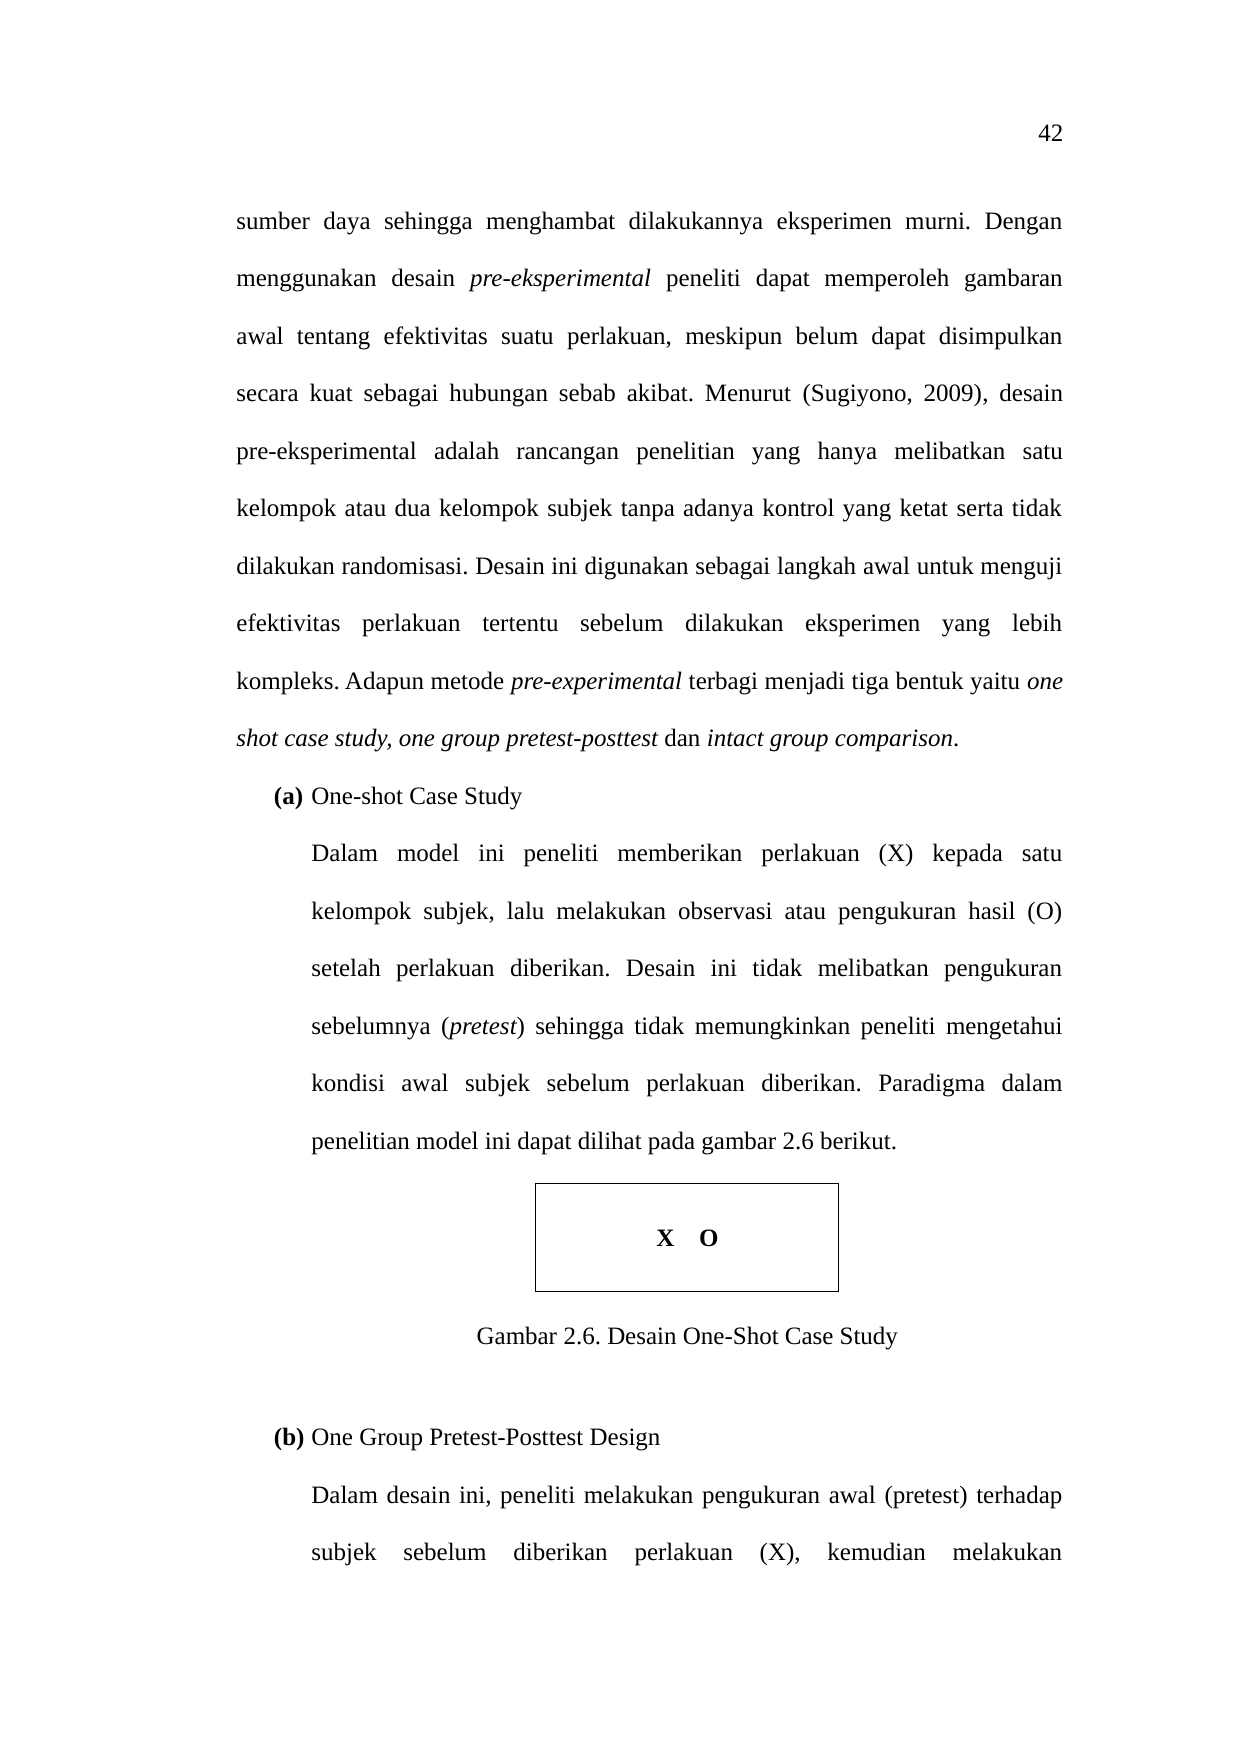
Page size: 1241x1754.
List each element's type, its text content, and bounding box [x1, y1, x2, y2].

list X O [544, 1223, 830, 1252]
text sumber daya sehingga menghambat dilakukannya eksperimen murni. Dengan menggunakan desain pre-eksperimental peneliti dapat memperoleh gambaran awal tentang efektivitas suatu perlakuan, meskipun belum dapat disimpulkan secara kuat sebagai hubungan sebab akibat. Menurut (Sugiyono, 2009), desain pre-eksperimental adalah rancangan penelitian yang hanya melibatkan satu kelompok atau dua kelompok subjek tanpa adanya kontrol yang ketat serta tidak dilakukan randomisasi. Desain ini digunakan sebagai langkah awal untuk menguji efektivitas perlakuan tertentu sebelum dilakukan eksperimen yang lebih kompleks. Adapun metode pre-experimental terbagi menjadi tiga bentuk yaitu one shot case study, one group pretest-posttest dan intact group comparison. [236, 206, 1063, 752]
list One Group Pretest-Posttest Design [274, 1422, 1063, 1451]
list Gambar 2.6. Desain One-Shot Case Study [473, 1213, 901, 1350]
list One-shot Case Study [274, 781, 1063, 810]
list Dalam model ini peneliti memberikan perlakuan (X) kepada satu kelompok subjek, lalu melakukan observasi atau pengukuran hasil (O) setelah perlakuan diberikan. Desain ini tidak melibatkan pengukuran sebelumnya (pretest) sehingga tidak memungkinkan peneliti mengetahui kondisi awal subjek sebelum perlakuan diberikan. Paradigma dalam penelitian model ini dapat dilihat pada gambar 2.6 berikut. [274, 838, 1063, 1155]
list Dalam desain ini, peneliti melakukan pengukuran awal (pretest) terhadap subjek sebelum diberikan perlakuan (X), kemudian melakukan [274, 1480, 1063, 1566]
